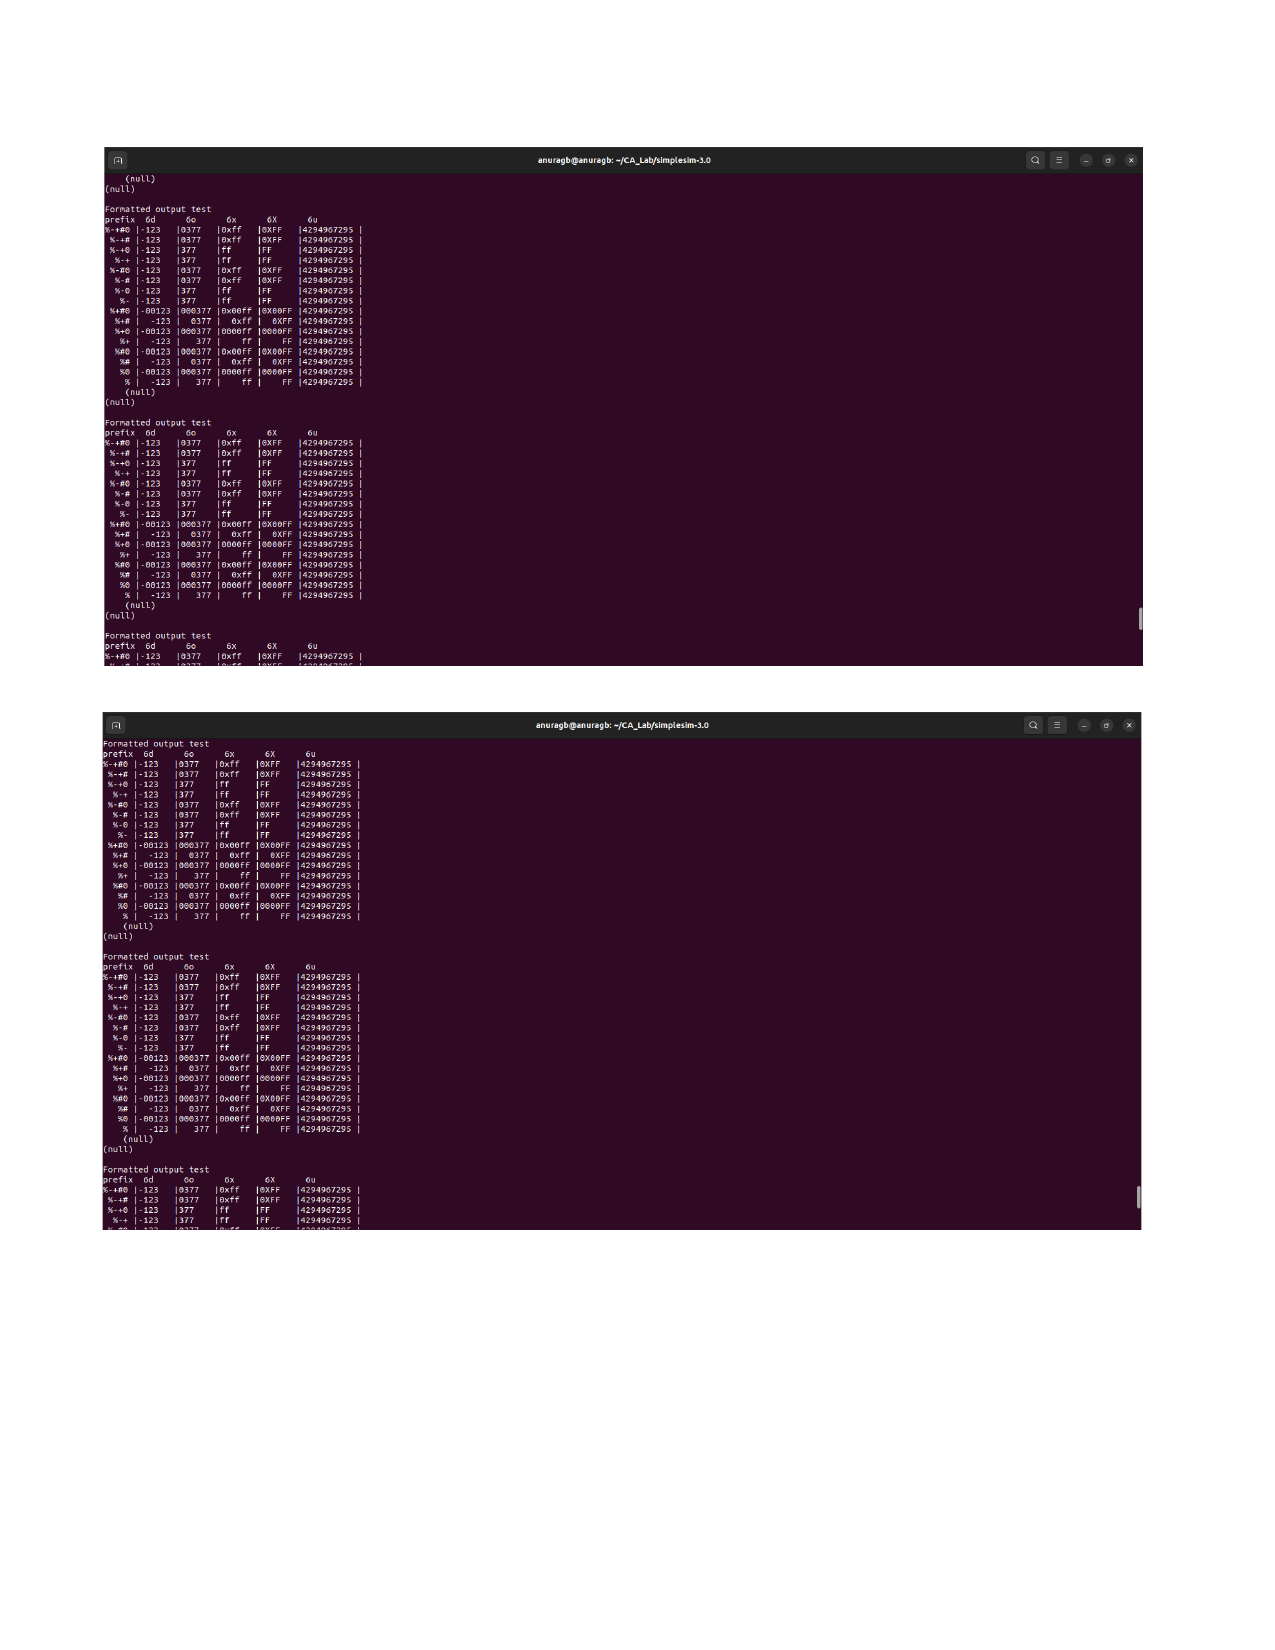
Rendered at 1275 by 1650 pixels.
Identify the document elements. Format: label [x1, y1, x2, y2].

picture [104, 147, 1143, 666]
picture [102, 712, 1142, 1230]
